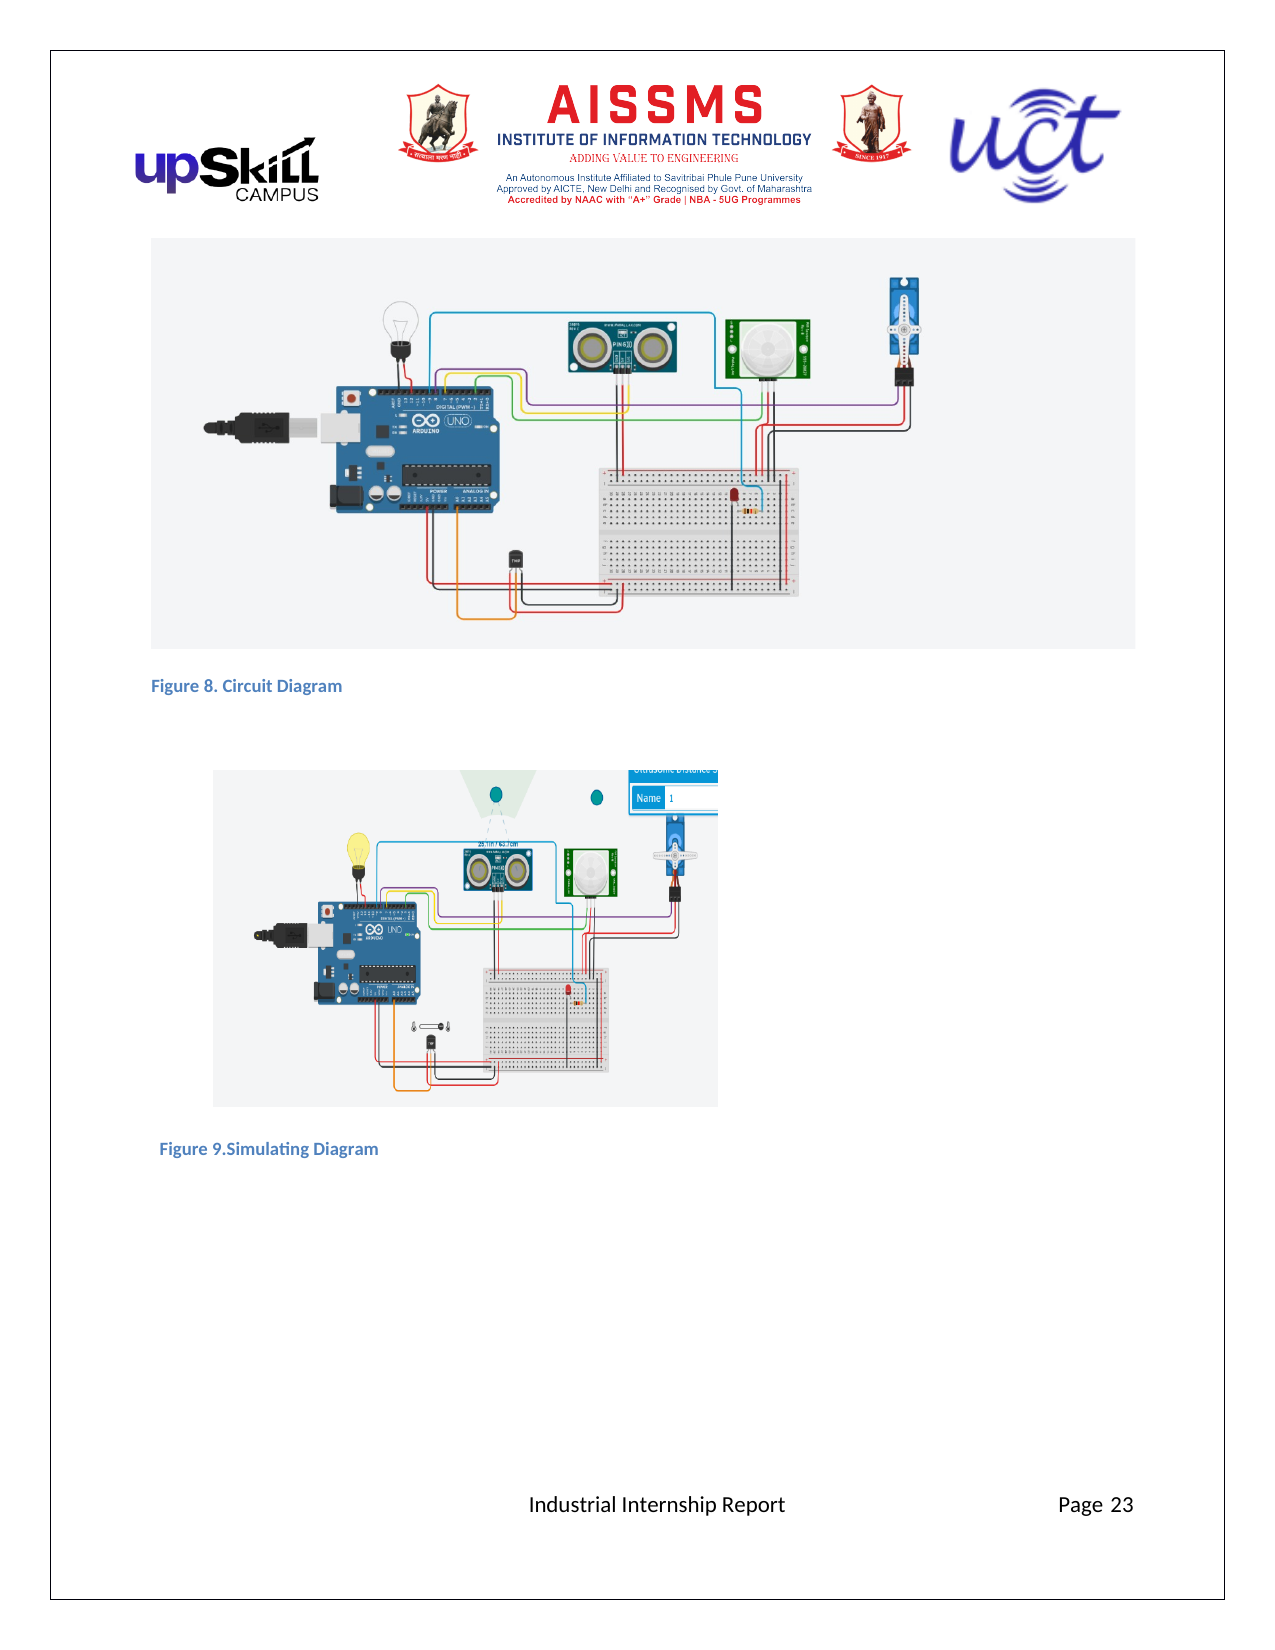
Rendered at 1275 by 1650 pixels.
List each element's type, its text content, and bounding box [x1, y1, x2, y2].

picture [213, 770, 718, 1107]
picture [947, 79, 1127, 205]
picture [391, 79, 915, 205]
picture [104, 124, 350, 205]
text Figure 9.Simulating Diagram [151, 1137, 1133, 1160]
picture [151, 238, 1136, 649]
text Figure 8. Circuit Diagram [151, 674, 1133, 697]
